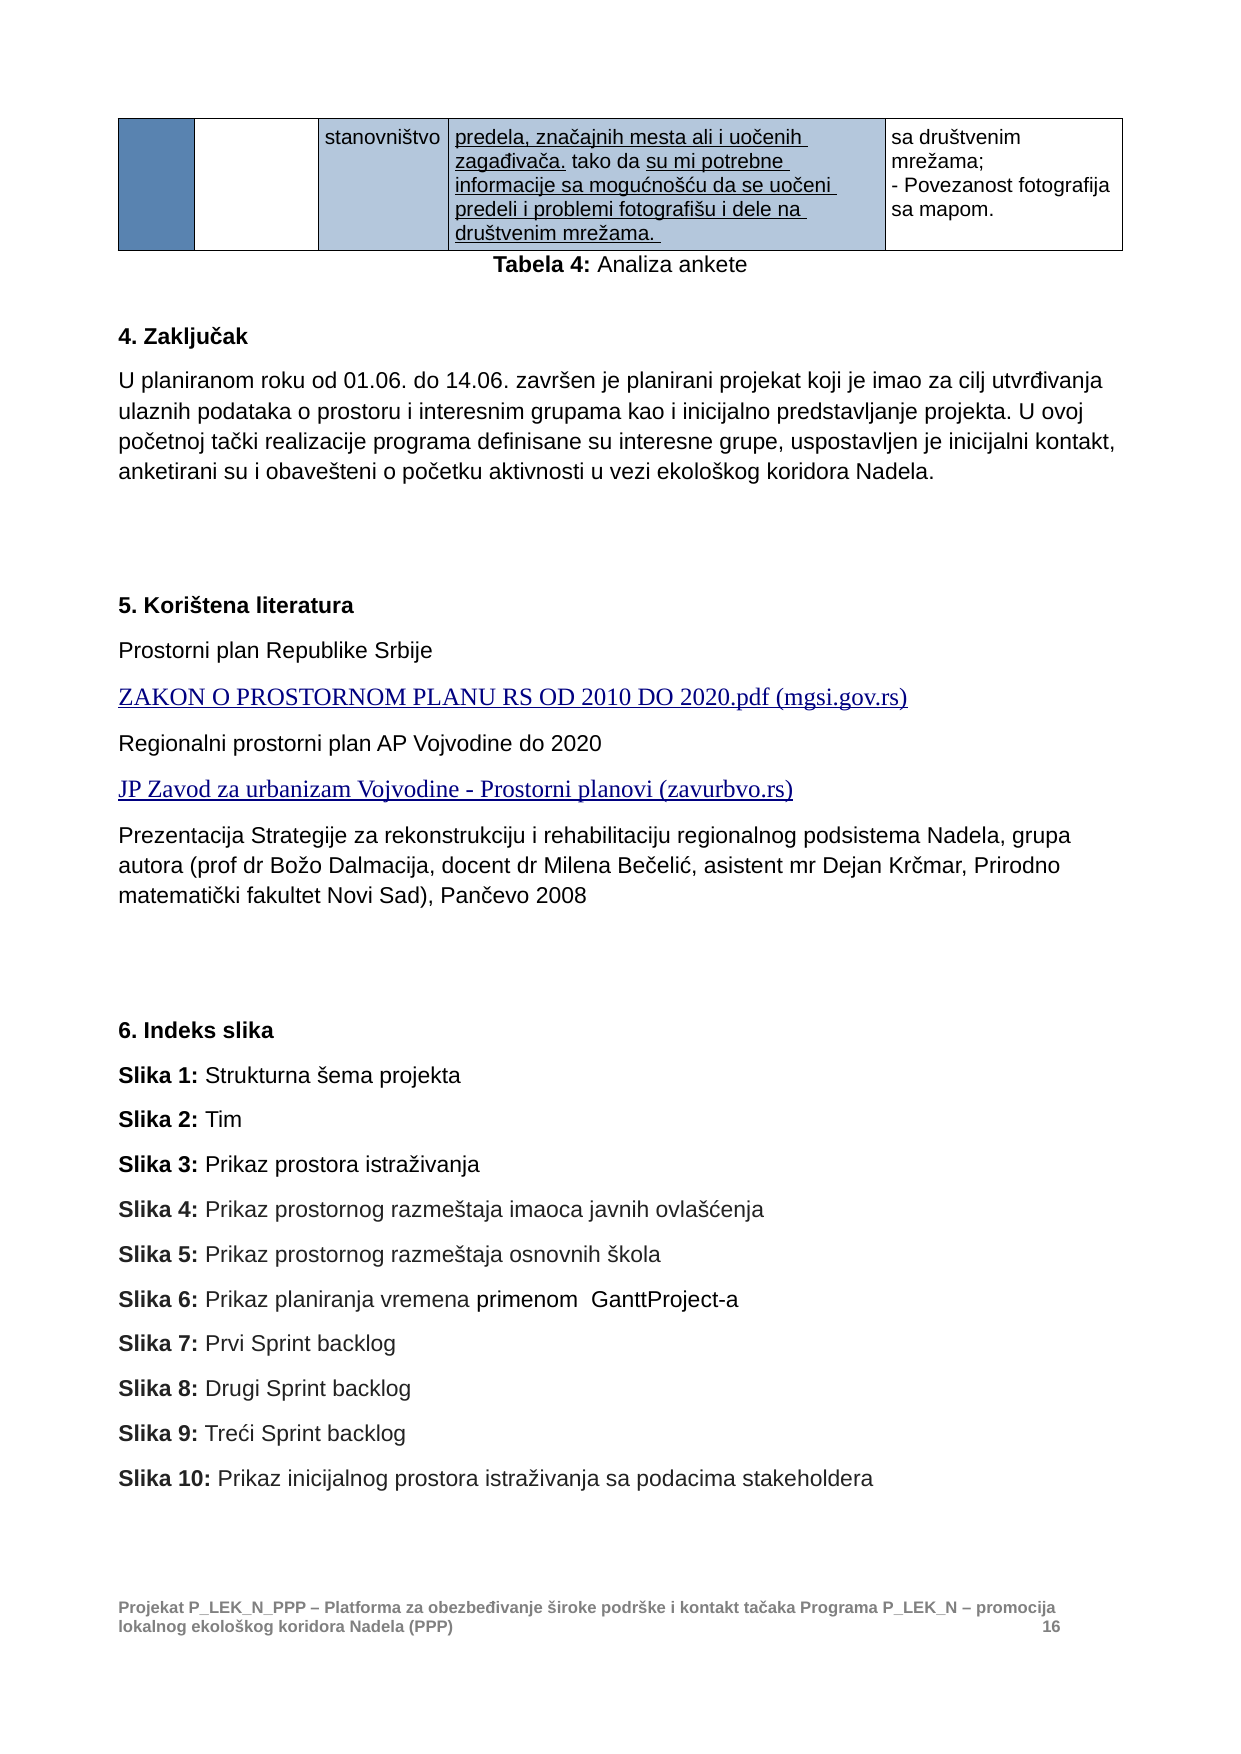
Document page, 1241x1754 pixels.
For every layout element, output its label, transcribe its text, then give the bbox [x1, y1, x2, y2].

text Slika 7: Prvi Sprint backlog [118, 1330, 1122, 1357]
table_cell sa društvenim mrežama; - Povezanost fotografija sa mapom. [886, 119, 1122, 250]
table_cell [195, 119, 318, 250]
text Slika 6: Prikaz planiranja vremena primenom GanttProject-a [118, 1286, 1122, 1312]
text U planiranom roku od 01.06. do 14.06. završen je planirani projekat koji je imao za cilj utvrđivanja ulaznih podataka o prostoru i interesnim grupama kao i inicijalno predstavljanje projekta. U ovoj početnoj tački realizacije programa definisane su interesne grupe, uspostavljen je inicijalni kontakt, anketirani su i obavešteni o početku aktivnosti u vezi ekološkog koridora Nadela. [118, 367, 1122, 484]
text Slika 1: Strukturna šema projekta [118, 1062, 1122, 1088]
table_cell [119, 119, 194, 250]
text Regionalni prostorni plan AP Vojvodine do 2020 [118, 729, 1122, 756]
table_cell predela, značajnih mesta ali i uočenih zagađivača. tako da su mi potrebne informacije sa mogućnošću da se uočeni predeli i problemi fotografišu i dele na društvenim mrežama. [449, 119, 885, 250]
text 5. Korištena literatura [118, 592, 1122, 619]
text 4. Zaključak [118, 323, 1122, 349]
text Slika 10: Prikaz inicijalnog prostora istraživanja sa podacima stakeholdera [118, 1465, 1122, 1491]
table_cell stanovništvo [319, 119, 448, 250]
text 6. Indeks slika [118, 1017, 1122, 1043]
text Slika 3: Prikaz prostora istraživanja [118, 1151, 1122, 1177]
text Tabela 4: Analiza ankete [118, 251, 1122, 278]
text Slika 8: Drugi Sprint backlog [118, 1375, 1122, 1401]
text Slika 4: Prikaz prostornog razmeštaja imaoca javnih ovlašćenja [118, 1196, 1122, 1222]
text Prezentacija Strategije za rekonstrukciju i rehabilitaciju regionalnog podsistema Nadela, grupa autora (prof dr Božo Dalmacija, docent dr Milena Bečelić, asistent mr Dejan Krčmar, Prirodno matematički fakultet Novi Sad), Pančevo 2008 [118, 822, 1122, 909]
text JP Zavod za urbanizam Vojvodine - Prostorni planovi (zavurbvo.rs) [118, 774, 1122, 803]
text Slika 5: Prikaz prostornog razmeštaja osnovnih škola [118, 1241, 1122, 1267]
text Slika 9: Treći Sprint backlog [118, 1420, 1122, 1446]
text ZAKON O PROSTORNOM PLANU RS OD 2010 DO 2020.pdf (mgsi.gov.rs) [118, 682, 1122, 711]
text Prostorni plan Republike Srbije [118, 637, 1122, 663]
text Slika 2: Tim [118, 1106, 1122, 1133]
